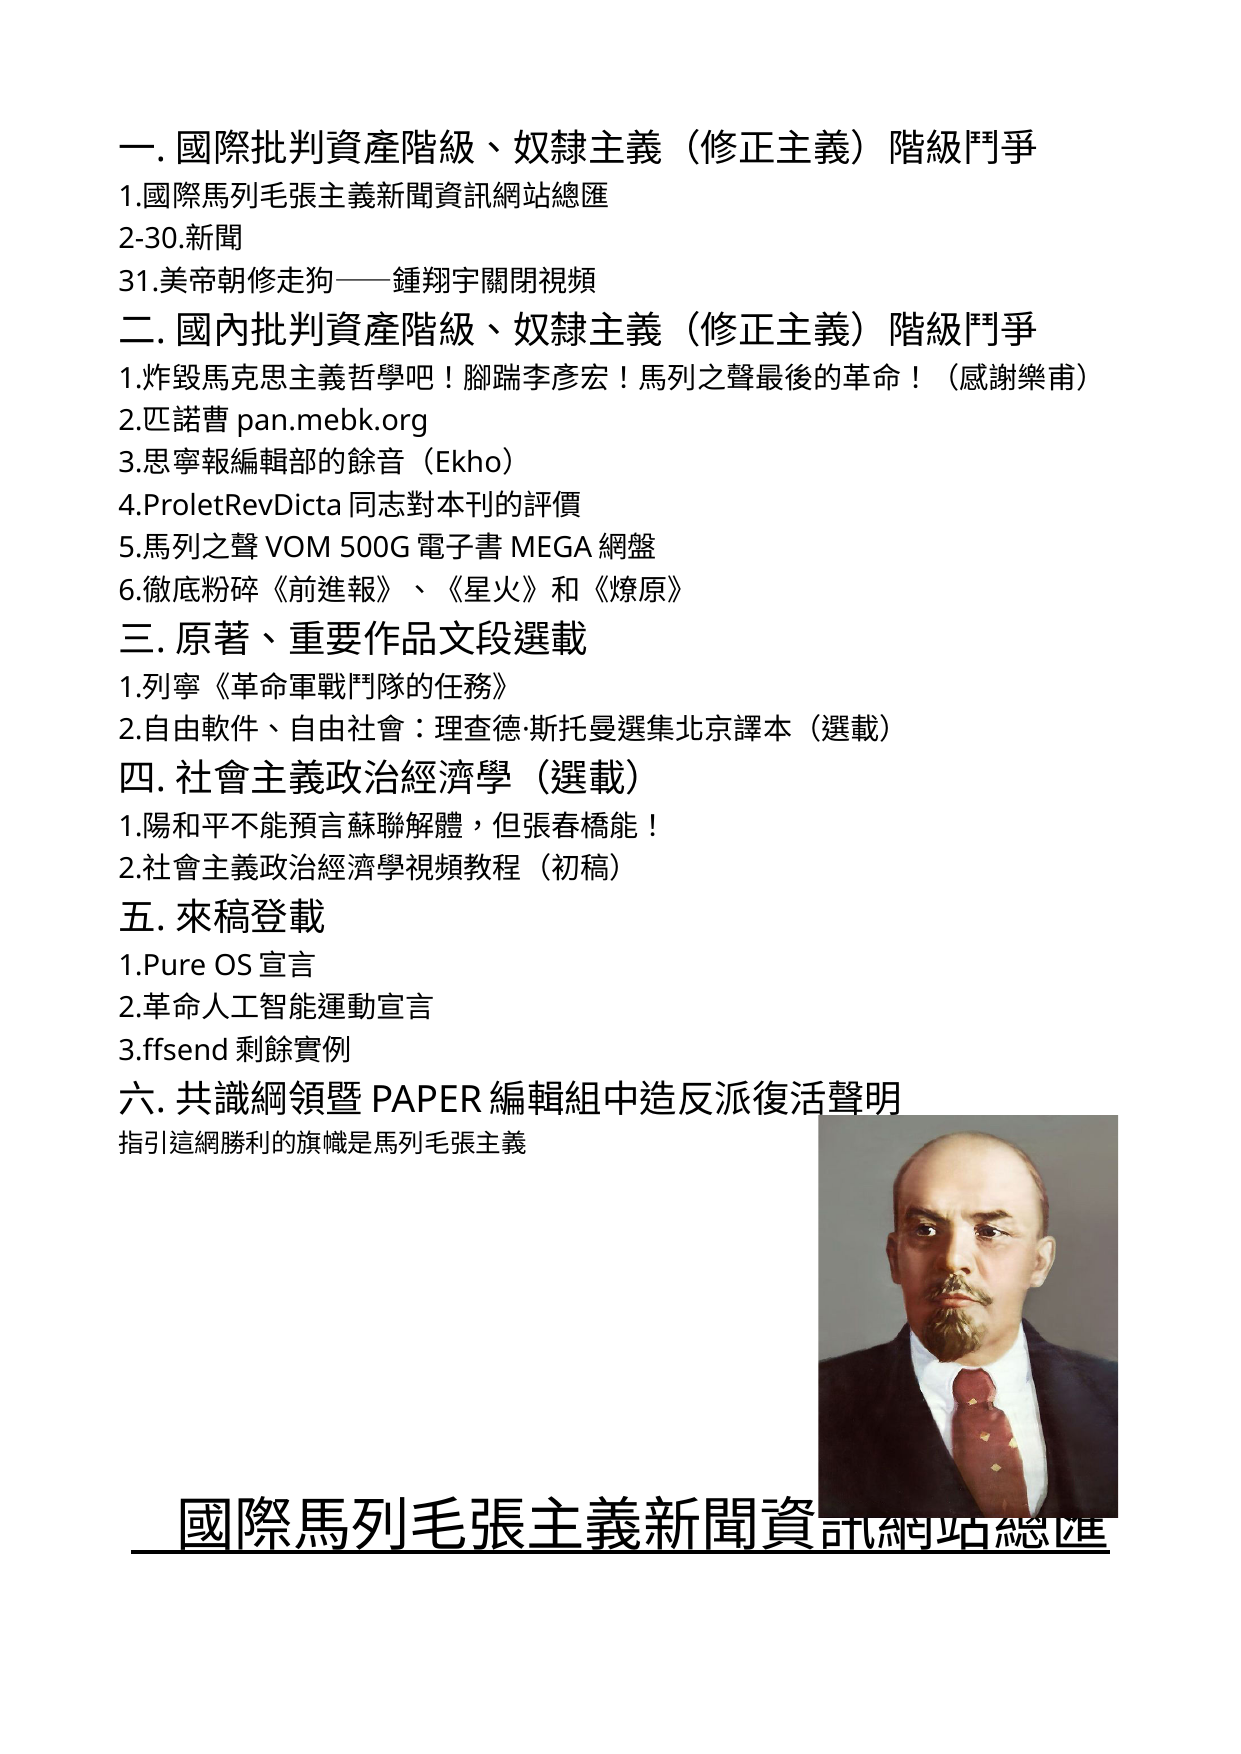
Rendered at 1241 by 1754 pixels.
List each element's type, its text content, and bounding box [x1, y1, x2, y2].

text 2.社會主義政治經濟學視頻教程（初稿） [118, 845, 1122, 887]
text 2.革命人工智能運動宣言 [118, 984, 1122, 1026]
text 5.馬列之聲VOM 500G電子書MEGA網盤 [118, 524, 1122, 566]
text 四. 社會主義政治經濟學（選載） [118, 748, 1122, 802]
text 2.匹諾曹pan.mebk.org [118, 397, 1122, 439]
text 3.思寧報編輯部的餘音（Ekho） [118, 439, 1122, 481]
text 指引這網勝利的旗幟是馬列毛張主義 [118, 1123, 818, 1160]
text 1.陽和平不能預言蘇聯解體，但張春橋能！ [118, 802, 1122, 845]
text 3.ffsend剩餘實例 [118, 1026, 1122, 1069]
text 二. 國內批判資產階級、奴隸主義（修正主義）階級鬥爭 [118, 300, 1122, 354]
text 2.自由軟件、自由社會：理查德·斯托曼選集北京譯本（選載） [118, 706, 1122, 748]
text 31.美帝朝修走狗——鍾翔宇關閉視頻 [118, 257, 1122, 300]
text 六. 共識綱領暨PAPER編輯組中造反派復活聲明 [118, 1069, 1122, 1123]
text 2-30.新聞 [118, 215, 1122, 257]
text 1.列寧《革命軍戰鬥隊的任務》 [118, 663, 1122, 706]
text 1.Pure OS宣言 [118, 942, 1122, 984]
text 1.炸毀馬克思主義哲學吧！腳踹李彥宏！馬列之聲最後的革命！（感謝樂甫） [118, 354, 1122, 397]
picture [818, 1115, 1119, 1518]
text 一. 國際批判資產階級、奴隸主義（修正主義）階級鬥爭 [118, 118, 1122, 173]
text 6.徹底粉碎《前進報》、《星火》和《燎原》 [118, 566, 1122, 609]
text 三. 原著、重要作品文段選載 [118, 609, 1122, 663]
text 五. 來稿登載 [118, 887, 1122, 942]
text 國際馬列毛張主義新聞資訊網站總匯 [118, 1478, 1122, 1563]
text 1.國際馬列毛張主義新聞資訊網站總匯 [118, 173, 1122, 215]
text 4.ProletRevDicta同志對本刊的評價 [118, 481, 1122, 524]
